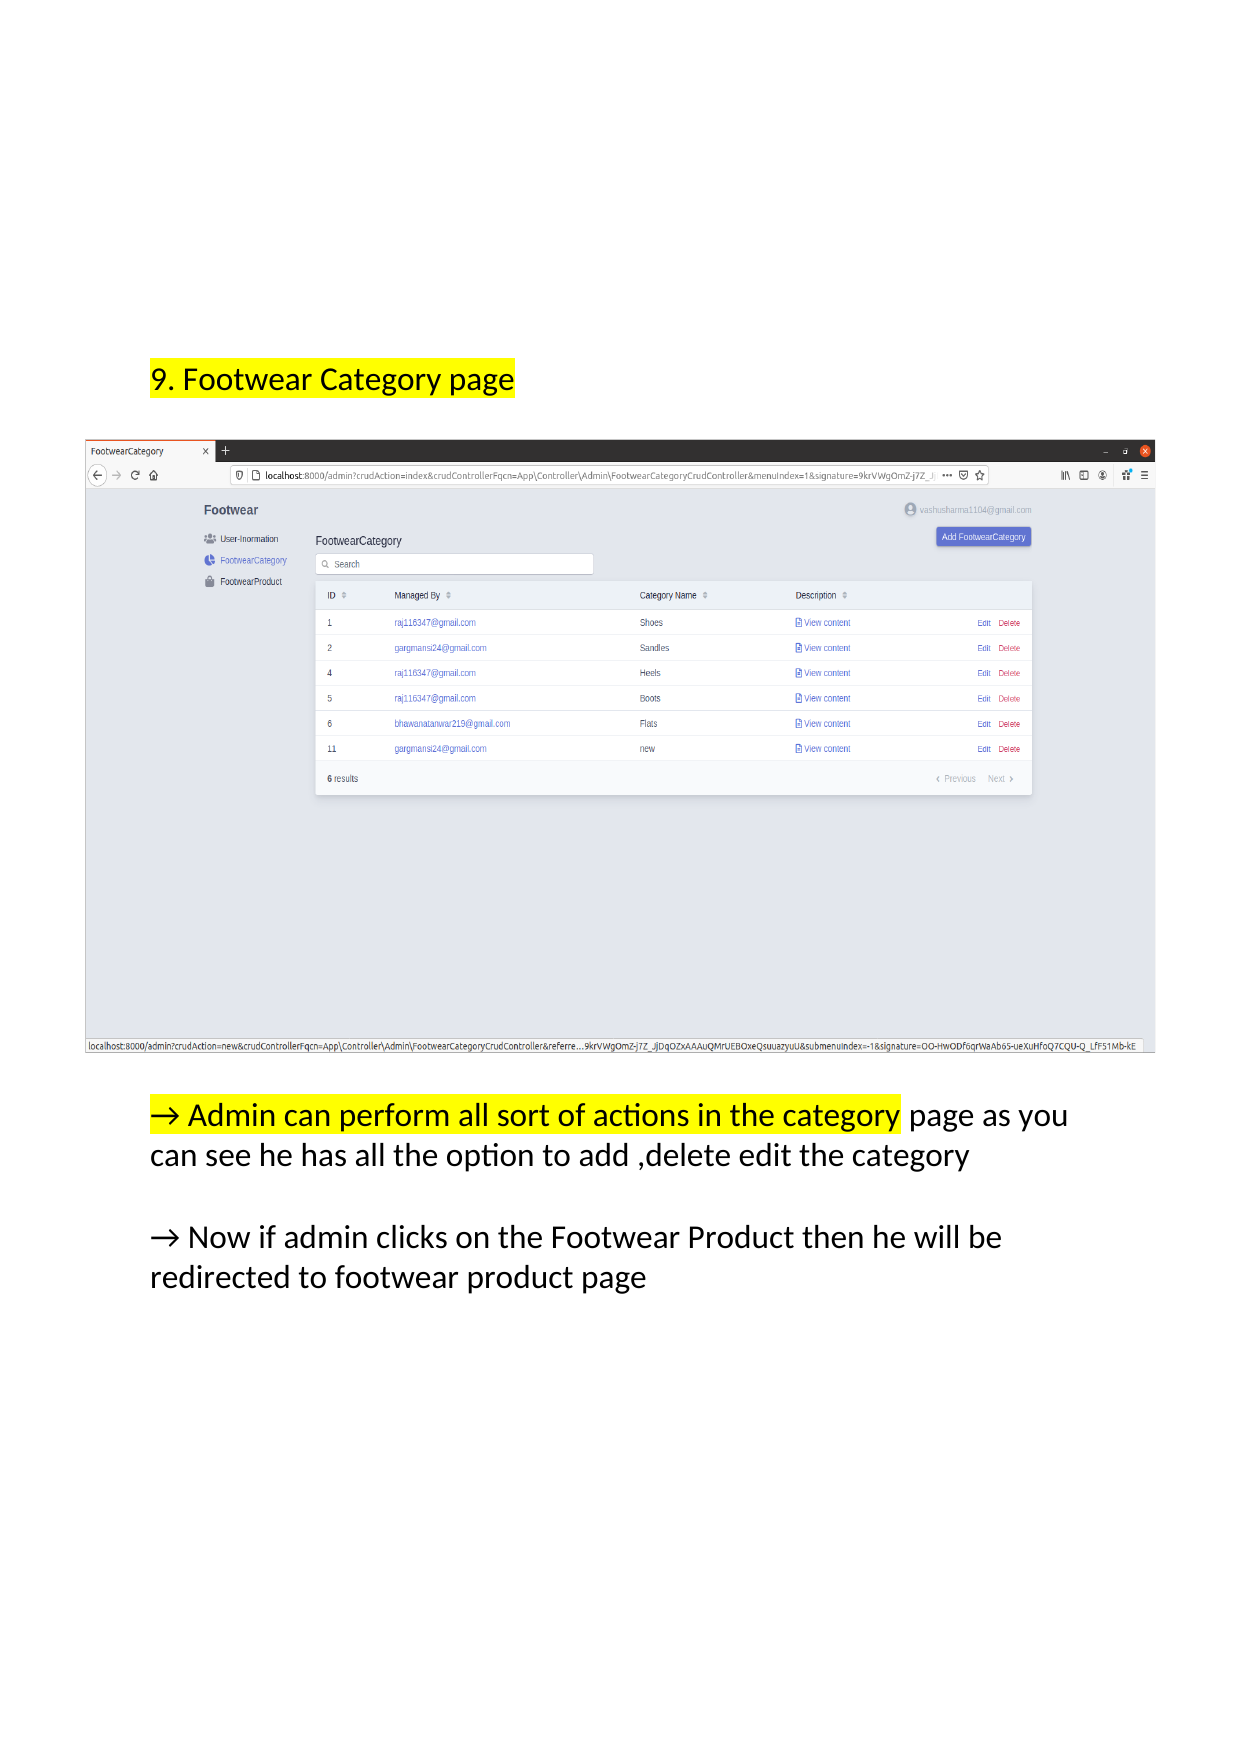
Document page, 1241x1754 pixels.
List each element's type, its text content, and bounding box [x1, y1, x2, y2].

list → Now if admin clicks on the Footwear Product then he will be redirected to footwear product page [150, 1216, 1090, 1297]
list → Admin can perform all sort of actions in the category page as you can see he has all the option to add ,delete edit the category [150, 1094, 1090, 1175]
list 9. Footwear Category page [150, 358, 1090, 398]
picture [85, 439, 1156, 1053]
